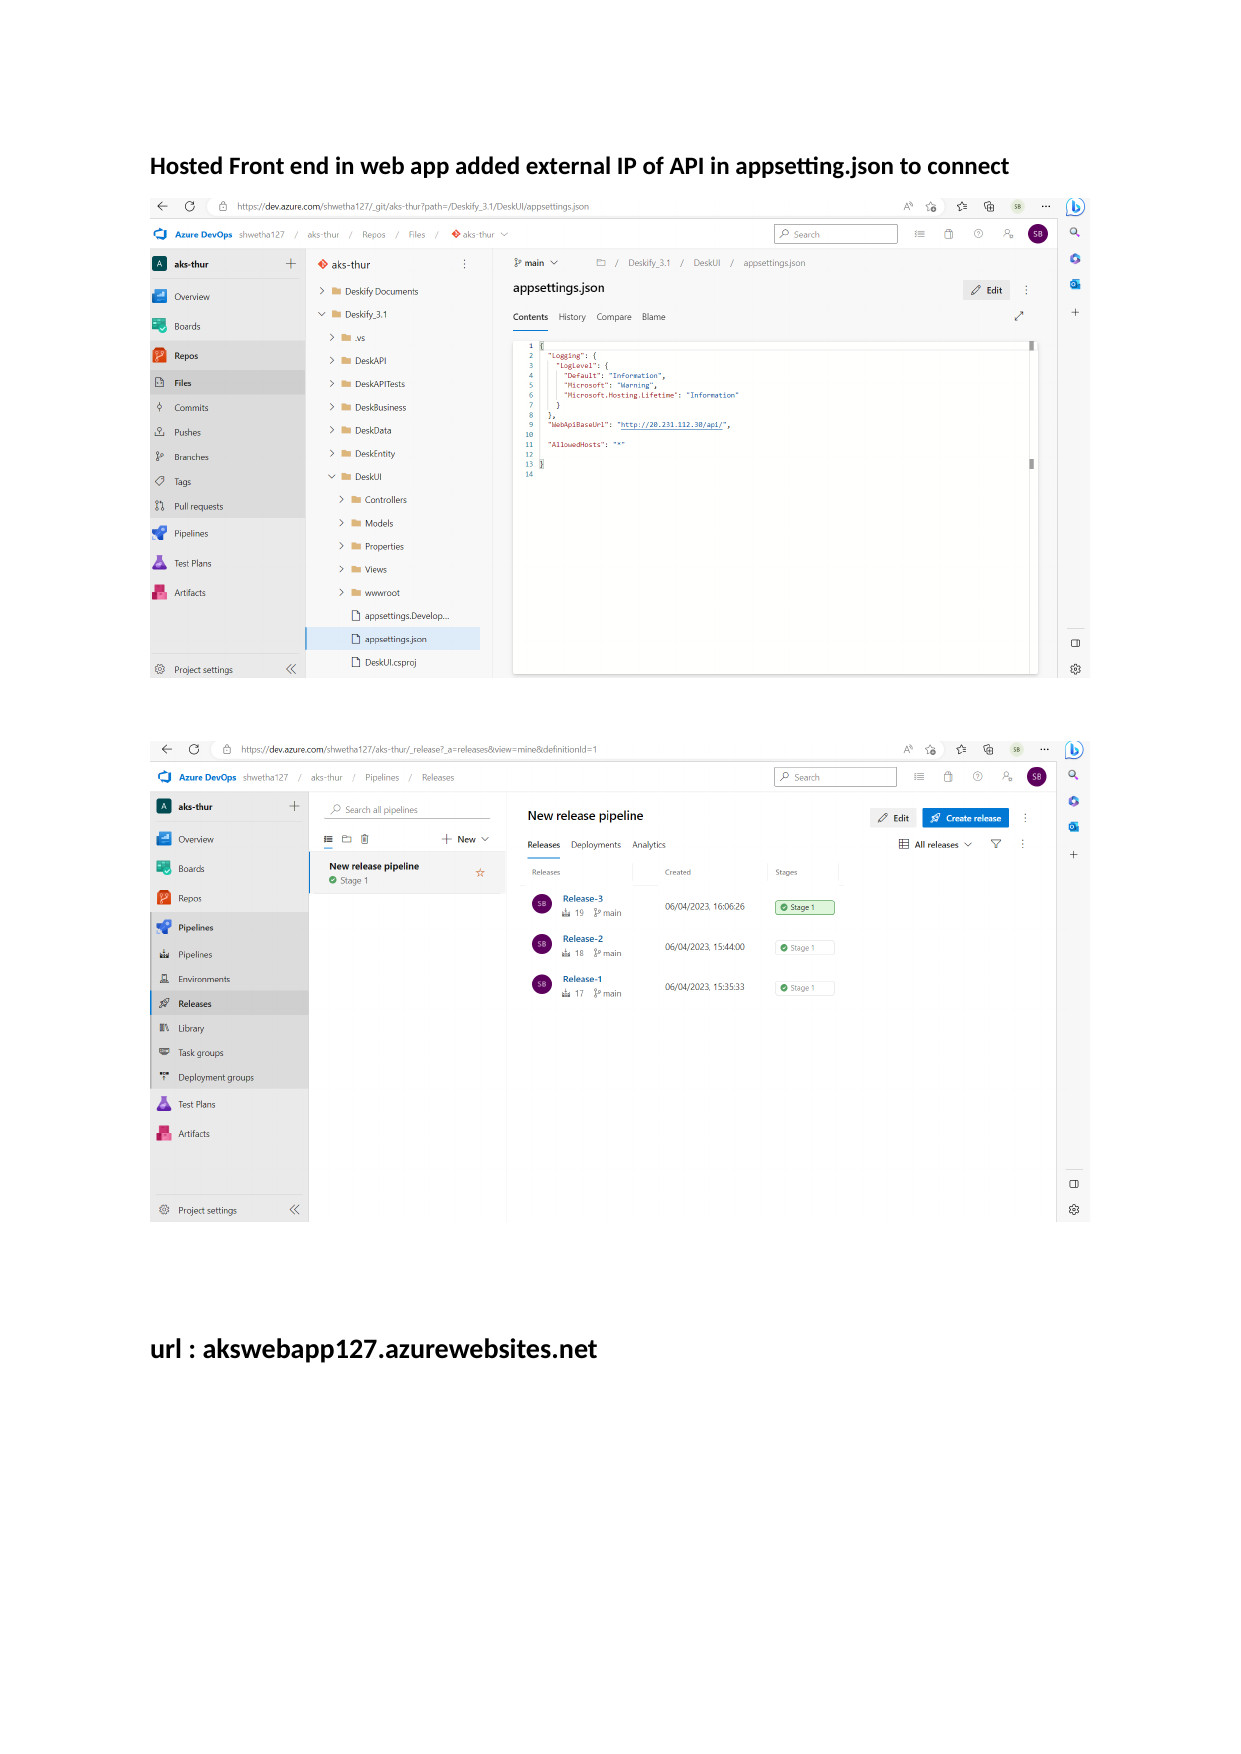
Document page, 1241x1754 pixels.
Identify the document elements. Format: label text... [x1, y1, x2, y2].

text url : akswebapp127.azurewebsites.net [150, 1331, 1090, 1365]
text Hosted Front end in web app added external IP of API in appsetting.json to connect [150, 150, 1090, 181]
